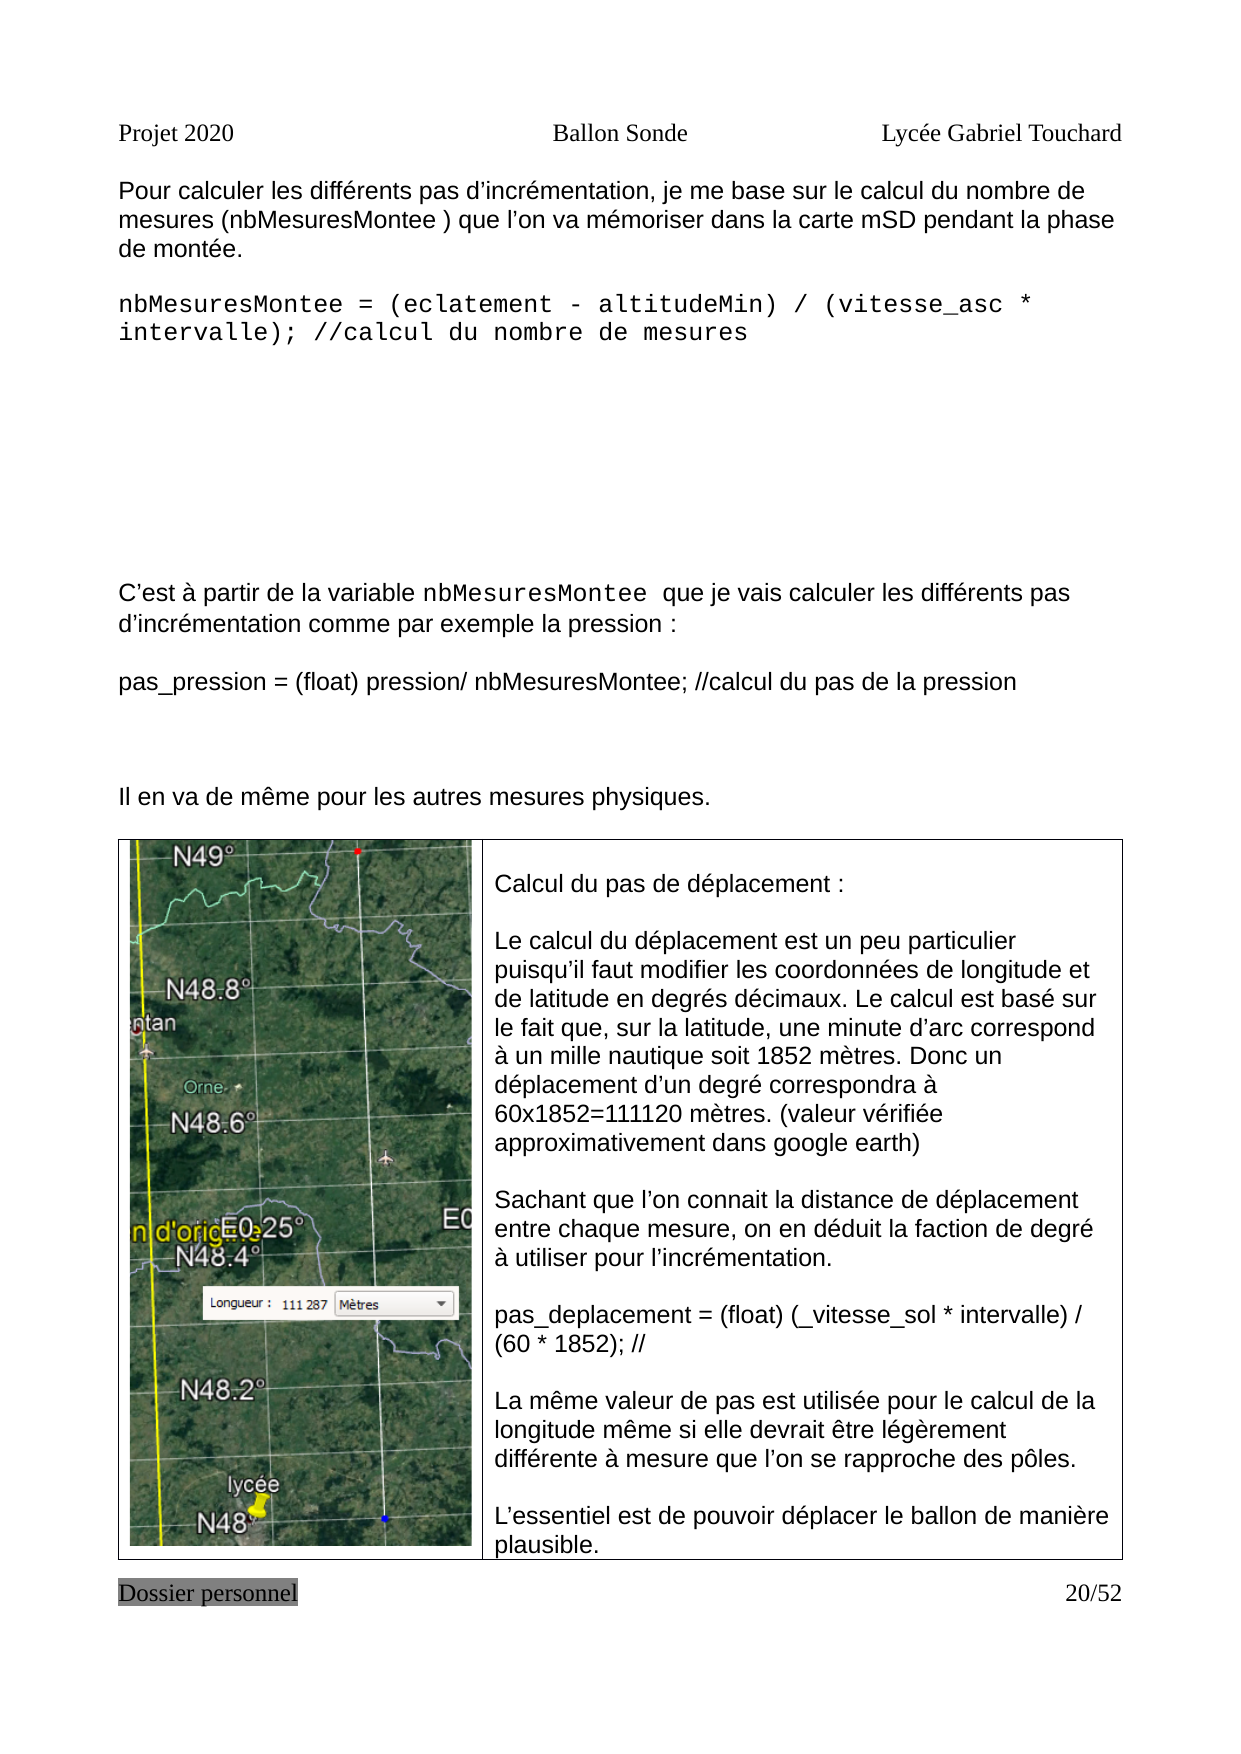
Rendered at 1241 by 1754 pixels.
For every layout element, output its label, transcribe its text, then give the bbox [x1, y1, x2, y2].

text pas_pression = (float) pression/ nbMesuresMontee; //calcul du pas de la pression [118, 666, 1122, 695]
text Pour calculer les différents pas d’incrémentation, je me base sur le calcul du nombre de mesures (nbMesuresMontee ) que l’on va mémoriser dans la carte mSD pendant la phase de montée. [118, 176, 1122, 263]
text nbMesuresMontee = (eclatement - altitudeMin) / (vitesse_asc * intervalle); //calcul du nombre de mesures [118, 291, 1122, 348]
text C’est à partir de la variable nbMesuresMontee que je vais calculer les différents pas d’incrémentation comme par exemple la pression : [118, 578, 1122, 638]
text Il en va de même pour les autres mesures physiques. [118, 781, 1122, 810]
table_header [119, 840, 482, 1559]
table_header Calcul du pas de déplacement : Le calcul du déplacement est un peu particulier puisqu’il faut modifier les coordonnées de longitude et de latitude en degrés décimaux. Le calcul est basé sur le fait que, sur la latitude, une minute d’arc correspond à un mille nautique soit 1852 mètres. Donc un déplacement d’un degré correspondra à 60x1852=111120 mètres. (valeur vérifiée approximativement dans google earth) Sachant que l’on connait la distance de déplacement entre chaque mesure, on en déduit la faction de degré à utiliser pour l’incrémentation. pas_deplacement = (float) (_vitesse_sol * intervalle) / (60 * 1852); // La même valeur de pas est utilisée pour le calcul de la longitude même si elle devrait être légèrement différente à mesure que l’on se rapproche des pôles. L’essentiel est de pouvoir déplacer le ballon de manière plausible. [483, 840, 1122, 1559]
